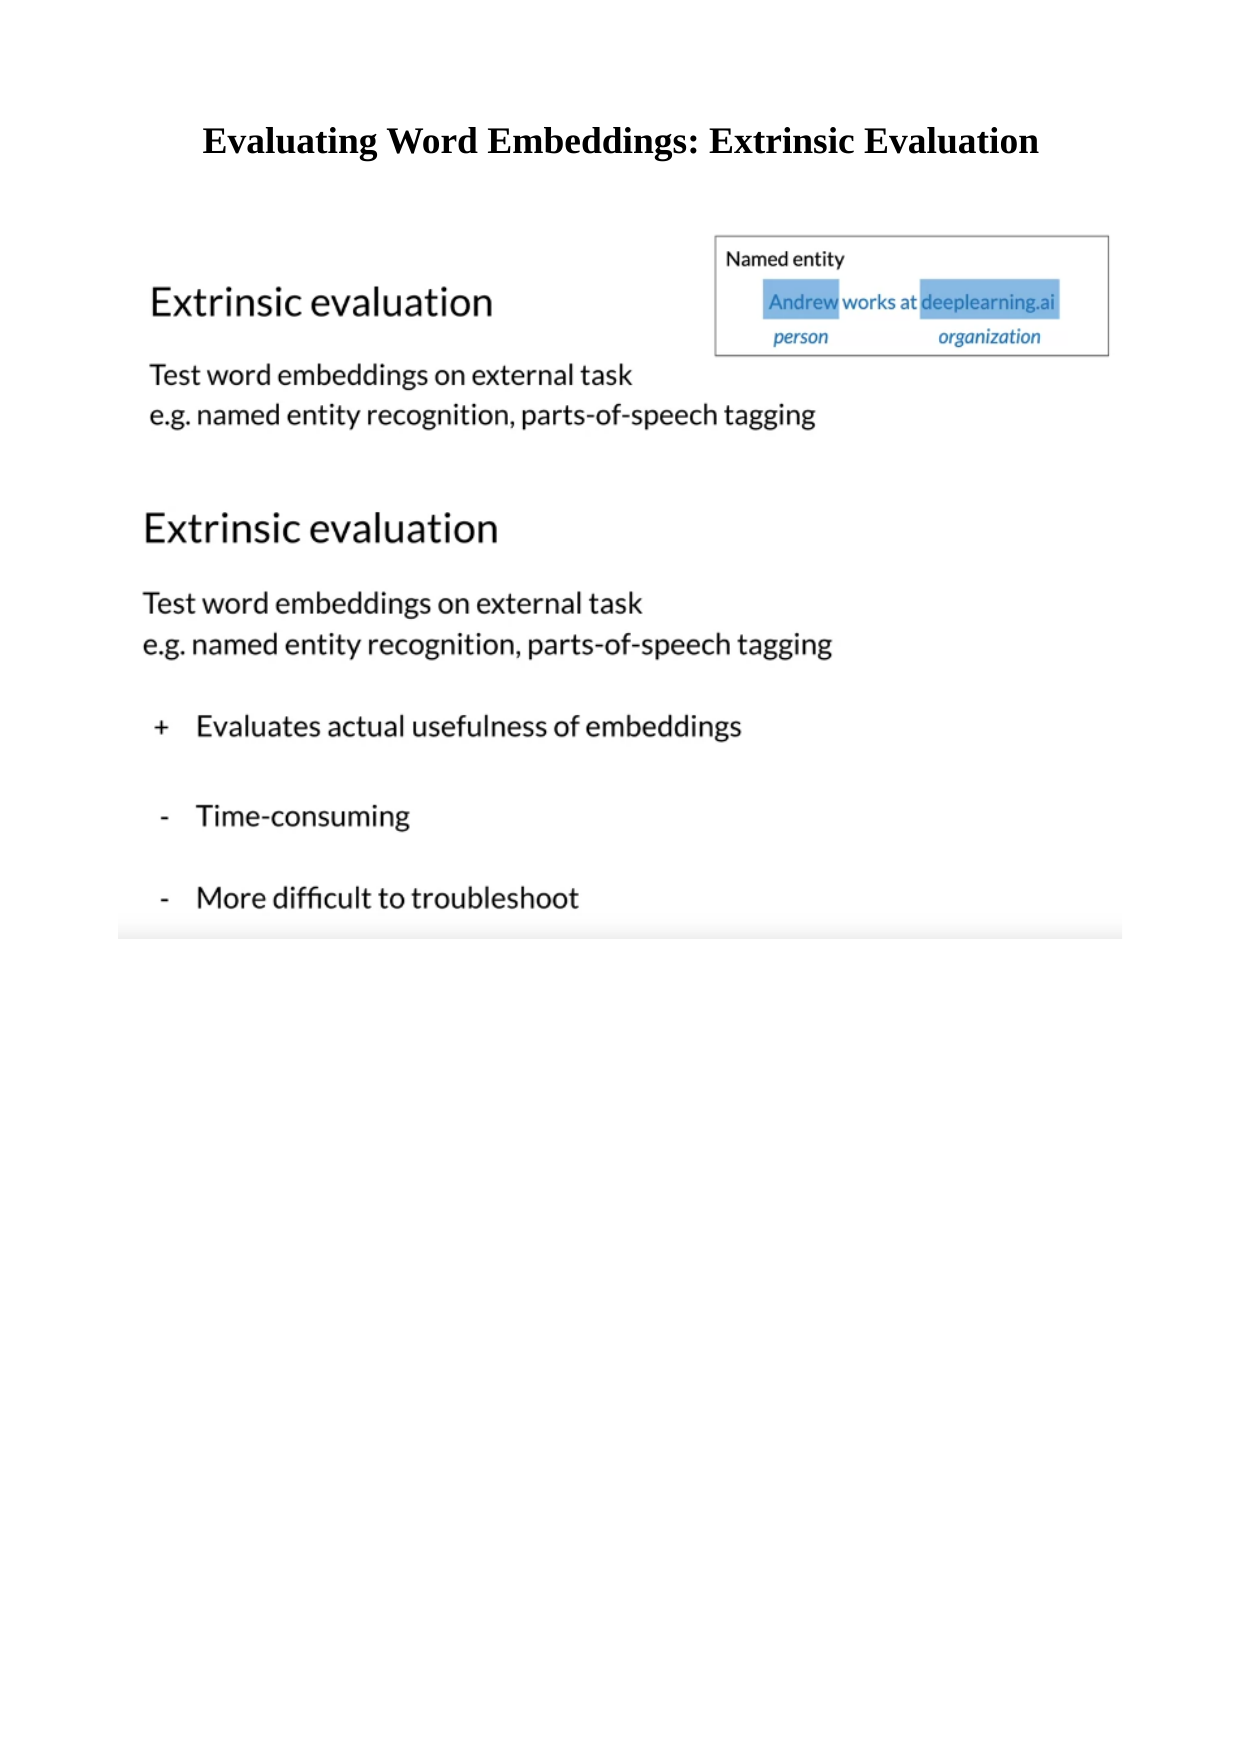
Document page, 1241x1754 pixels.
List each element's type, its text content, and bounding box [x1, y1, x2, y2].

picture [118, 498, 1123, 939]
picture [118, 221, 1123, 447]
subtitle Evaluating Word Embeddings: Extrinsic Evaluation [118, 118, 1122, 161]
